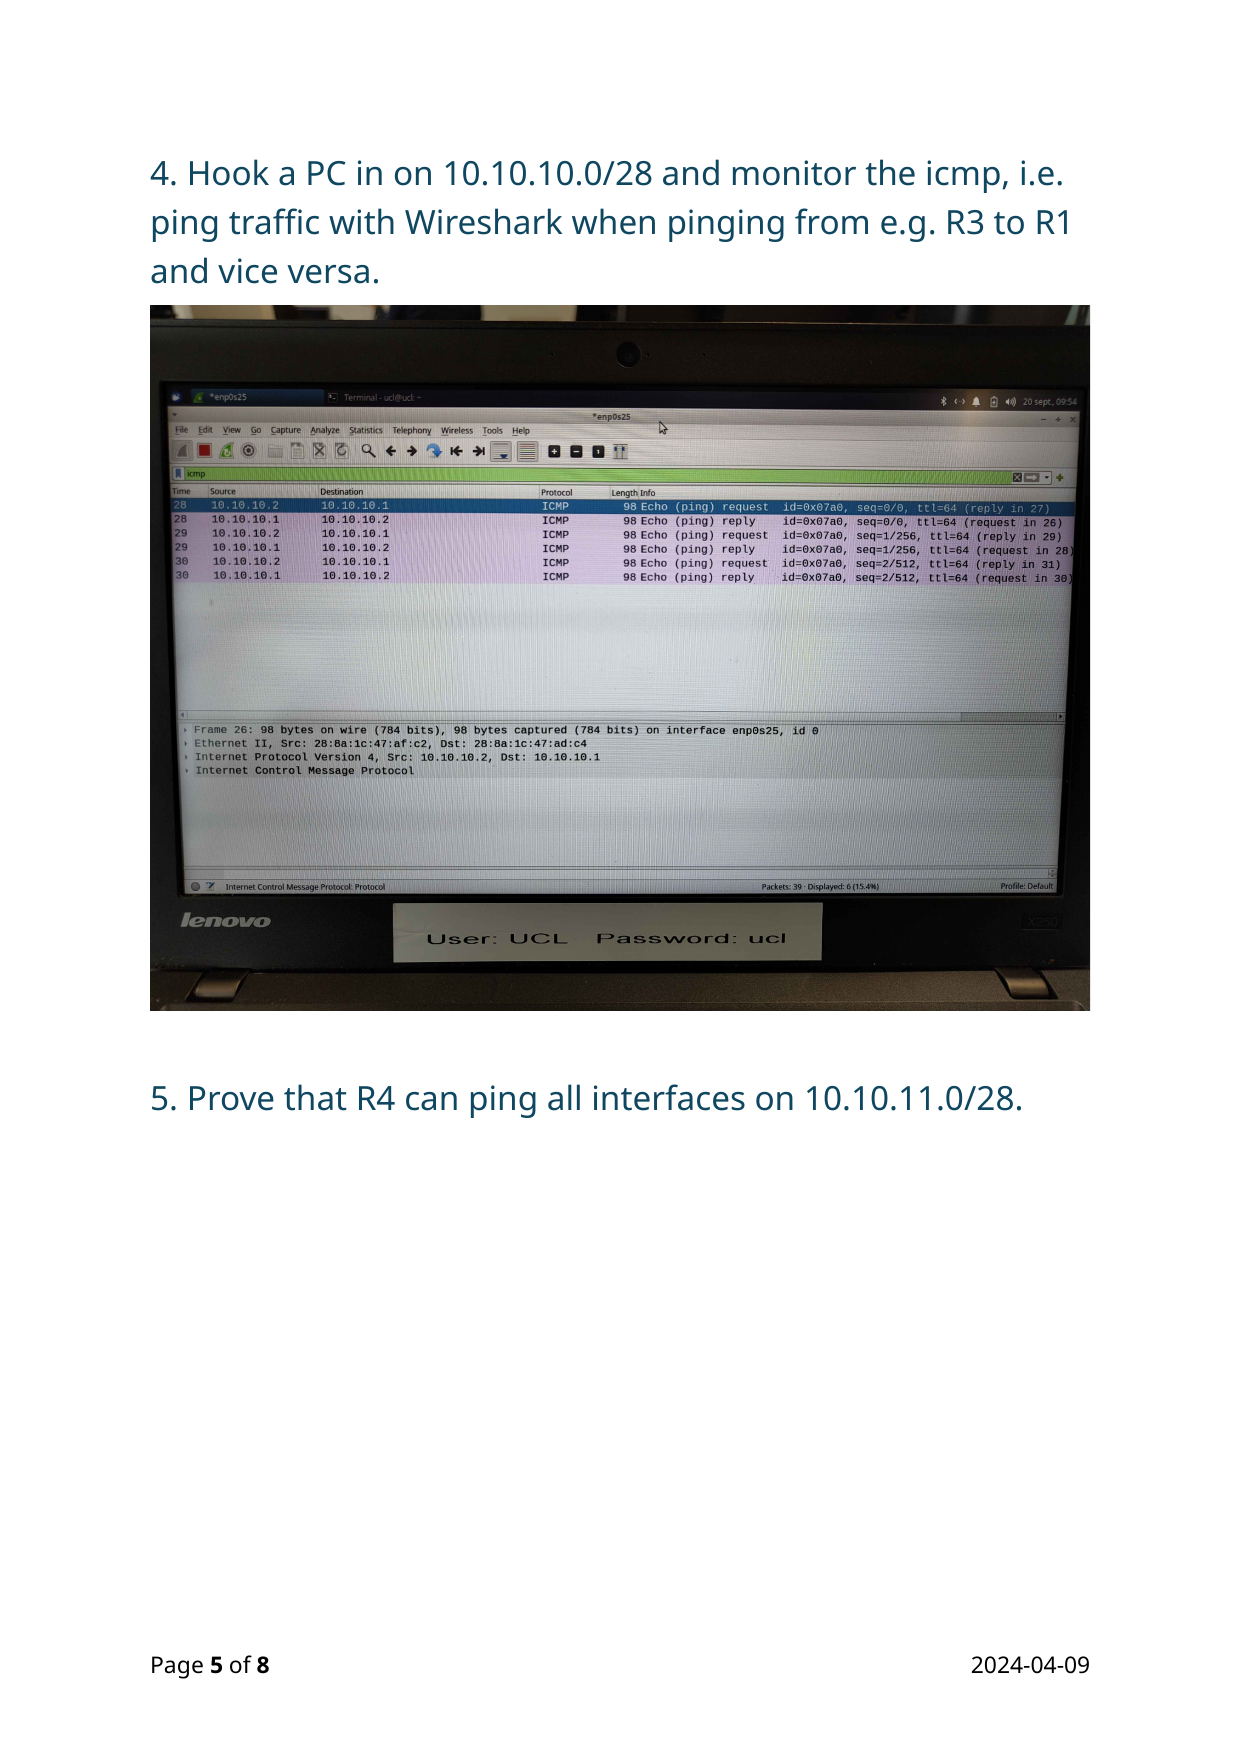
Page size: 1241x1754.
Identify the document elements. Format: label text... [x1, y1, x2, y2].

subtitle 4. Hook a PC in on 10.10.10.0/28 and monitor the icmp, i.e. ping traffic with Wireshark when pinging from e.g. R3 to R1 and vice versa. [150, 150, 1090, 293]
picture [150, 305, 1091, 1011]
subtitle 5. Prove that R4 can ping all interfaces on 10.10.11.0/28. [150, 1075, 1090, 1121]
